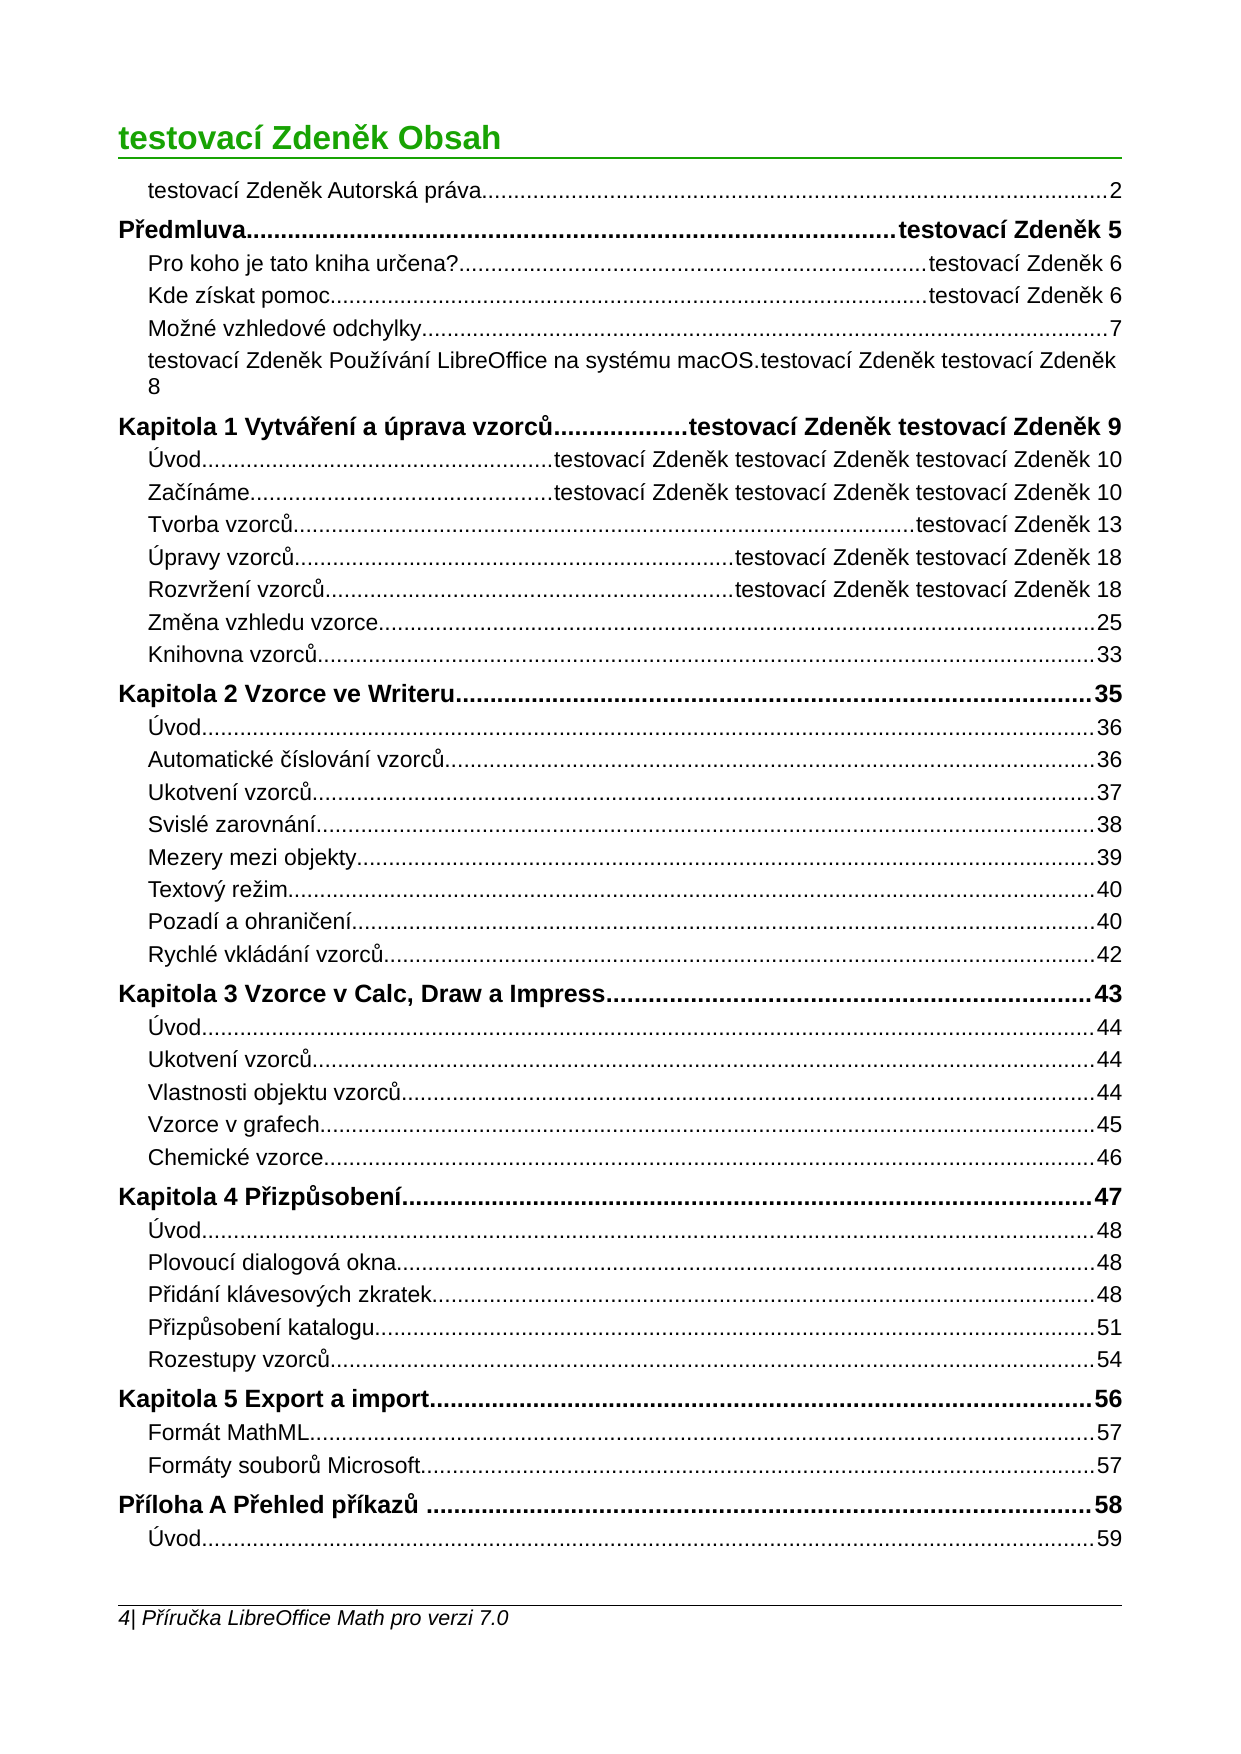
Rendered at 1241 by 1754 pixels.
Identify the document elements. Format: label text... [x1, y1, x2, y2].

text Úvod testovací Zdeněk testovací Zdeněk testovací Zdeněk 10 [148, 446, 1122, 473]
text Textový režim 40 [148, 876, 1122, 902]
text Úvod 36 [148, 714, 1122, 740]
text Formáty souborů Microsoft 57 [148, 1452, 1122, 1478]
text Kapitola 4 Přizpůsobení 47 [118, 1182, 1122, 1211]
text Rychlé vkládání vzorců 42 [148, 941, 1122, 967]
text Chemické vzorce 46 [148, 1143, 1122, 1170]
text Pozadí a ohraničení 40 [148, 908, 1122, 935]
text Tvorba vzorců testovací Zdeněk 13 [148, 511, 1122, 538]
text Pro koho je tato kniha určena? testovací Zdeněk 6 [148, 250, 1122, 276]
text Plovoucí dialogová okna 48 [148, 1249, 1122, 1275]
text Kde získat pomoc testovací Zdeněk 6 [148, 282, 1122, 308]
subtitle testovací Zdeněk Obsah [118, 118, 1122, 157]
text Kapitola 2 Vzorce ve Writeru 35 [118, 679, 1122, 708]
text Formát MathML 57 [148, 1419, 1122, 1446]
text Vlastnosti objektu vzorců 44 [148, 1079, 1122, 1105]
text Ukotvení vzorců 37 [148, 779, 1122, 805]
text Automatické číslování vzorců 36 [148, 746, 1122, 773]
text Kapitola 1 Vytváření a úprava vzorců testovací Zdeněk testovací Zdeněk 9 [118, 412, 1122, 440]
text Úpravy vzorců testovací Zdeněk testovací Zdeněk 18 [148, 544, 1122, 570]
text Rozvržení vzorců testovací Zdeněk testovací Zdeněk 18 [148, 576, 1122, 602]
text Rozestupy vzorců 54 [148, 1346, 1122, 1372]
text Úvod 59 [148, 1525, 1122, 1551]
text Mezery mezi objekty 39 [148, 843, 1122, 870]
text Příloha A Přehled příkazů 58 [118, 1490, 1122, 1519]
text Kapitola 3 Vzorce v Calc, Draw a Impress 43 [118, 979, 1122, 1008]
text Vzorce v grafech 45 [148, 1111, 1122, 1137]
text Ukotvení vzorců 44 [148, 1046, 1122, 1073]
text Možné vzhledové odchylky 7 [148, 314, 1122, 341]
text Knihovna vzorců 33 [148, 641, 1122, 667]
text Začínáme testovací Zdeněk testovací Zdeněk testovací Zdeněk 10 [148, 479, 1122, 505]
text Kapitola 5 Export a import 56 [118, 1384, 1122, 1413]
text Změna vzhledu vzorce 25 [148, 608, 1122, 635]
text Úvod 48 [148, 1217, 1122, 1243]
text Svislé zarovnání 38 [148, 811, 1122, 837]
text Úvod 44 [148, 1014, 1122, 1040]
text testovací Zdeněk Používání LibreOffice na systému macOS testovací Zdeněk testovací Zdeněk 8 [148, 347, 1122, 400]
text testovací Zdeněk Autorská práva 2 [148, 177, 1122, 203]
text Přidání klávesových zkratek 48 [148, 1281, 1122, 1308]
text Předmluva testovací Zdeněk 5 [118, 215, 1122, 244]
text Přizpůsobení katalogu 51 [148, 1314, 1122, 1340]
